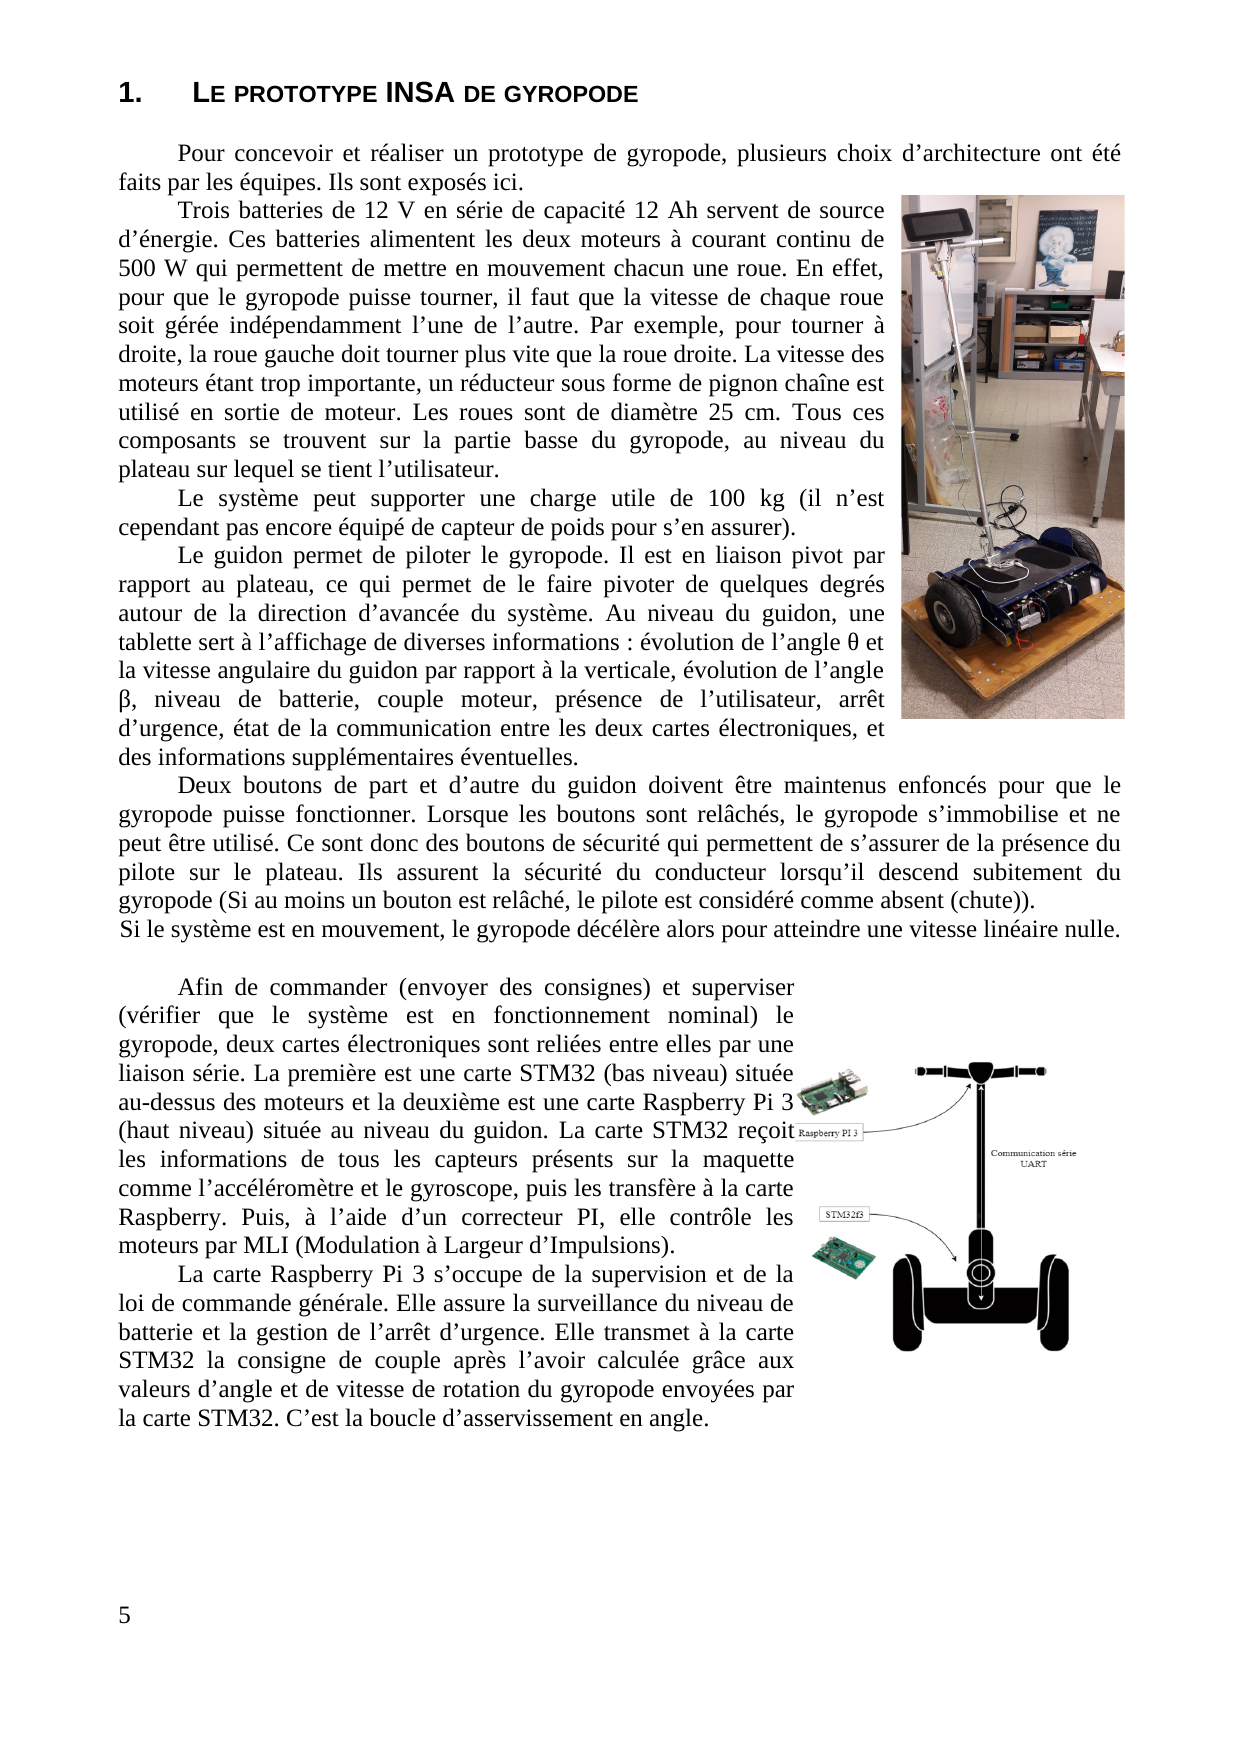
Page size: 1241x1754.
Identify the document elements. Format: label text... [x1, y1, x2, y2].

table_header [795, 972, 1122, 1432]
table_header Trois batteries de 12 V en série de capacité 12 Ah servent de source d’énergie. Ces batteries alimentent les deux moteurs à courant continu de 500 W qui permettent de mettre en mouvement chacun une roue. En effet, pour que le gyropode puisse tourner, il faut que la vitesse de chaque roue soit gérée indépendamment l’une de l’autre. Par exemple, pour tourner à droite, la roue gauche doit tourner plus vite que la roue droite. La vitesse des moteurs étant trop importante, un réducteur sous forme de pignon chaîne est utilisé en sortie de moteur. Les roues sont de diamètre 25 cm. Tous ces composants se trouvent sur la partie basse du gyropode, au niveau du plateau sur lequel se tient l’utilisateur. Le système peut supporter une charge utile de 100 kg (il n’est cependant pas encore équipé de capteur de poids pour s’en assurer). Le guidon permet de piloter le gyropode. Il est en liaison pivot par rapport au plateau, ce qui permet de le faire pivoter de quelques degrés autour de la direction d’avancée du système. Au niveau du guidon, une tablette sert à l’affichage de diverses informations : évolution de l’angle θ et la vitesse angulaire du guidon par rapport à la verticale, évolution de l’angle β, niveau de batterie, couple moteur, présence de l’utilisateur, arrêt d’urgence, état de la communication entre les deux cartes électroniques, et des informations supplémentaires éventuelles. [118, 196, 886, 771]
text Si le système est en mouvement, le gyropode décélère alors pour atteindre une vitesse linéaire nulle. [118, 914, 1122, 943]
picture [795, 1058, 1100, 1357]
table_header Afin de commander (envoyer des consignes) et superviser (vérifier que le système est en fonctionnement nominal) le gyropode, deux cartes électroniques sont reliées entre elles par une liaison série. La première est une carte STM32 (bas niveau) située au-dessus des moteurs et la deuxième est une carte Raspberry Pi 3 (haut niveau) située au niveau du guidon. La carte STM32 reçoit les informations de tous les capteurs présents sur la maquette comme l’accéléromètre et le gyroscope, puis les transfère à la carte Raspberry. Puis, à l’aide d’un correcteur PI, elle contrôle les moteurs par MLI (Modulation à Largeur d’Impulsions). La carte Raspberry Pi 3 s’occupe de la supervision et de la loi de commande générale. Elle assure la surveillance du niveau de batterie et la gestion de l’arrêt d’urgence. Elle transmet à la carte STM32 la consigne de couple après l’avoir calculée grâce aux valeurs d’angle et de vitesse de rotation du gyropode envoyées par la carte STM32. C’est la boucle d’asservissement en angle. [118, 972, 795, 1432]
text Pour concevoir et réaliser un prototype de gyropode, plusieurs choix d’architecture ont été faits par les équipes. Ils sont exposés ici. [118, 138, 1122, 196]
table_header [886, 196, 1140, 771]
text Deux boutons de part et d’autre du guidon doivent être maintenus enfoncés pour que le gyropode puisse fonctionner. Lorsque les boutons sont relâchés, le gyropode s’immobilise et ne peut être utilisé. Ce sont donc des boutons de sécurité qui permettent de s’assurer de la présence du pilote sur le plateau. Ils assurent la sécurité du conducteur lorsqu’il descend subitement du gyropode (Si au moins un bouton est relâché, le pilote est considéré comme absent (chute)). [118, 771, 1122, 914]
list Le prototype INSA de gyropode [118, 75, 1122, 108]
picture [901, 195, 1125, 719]
